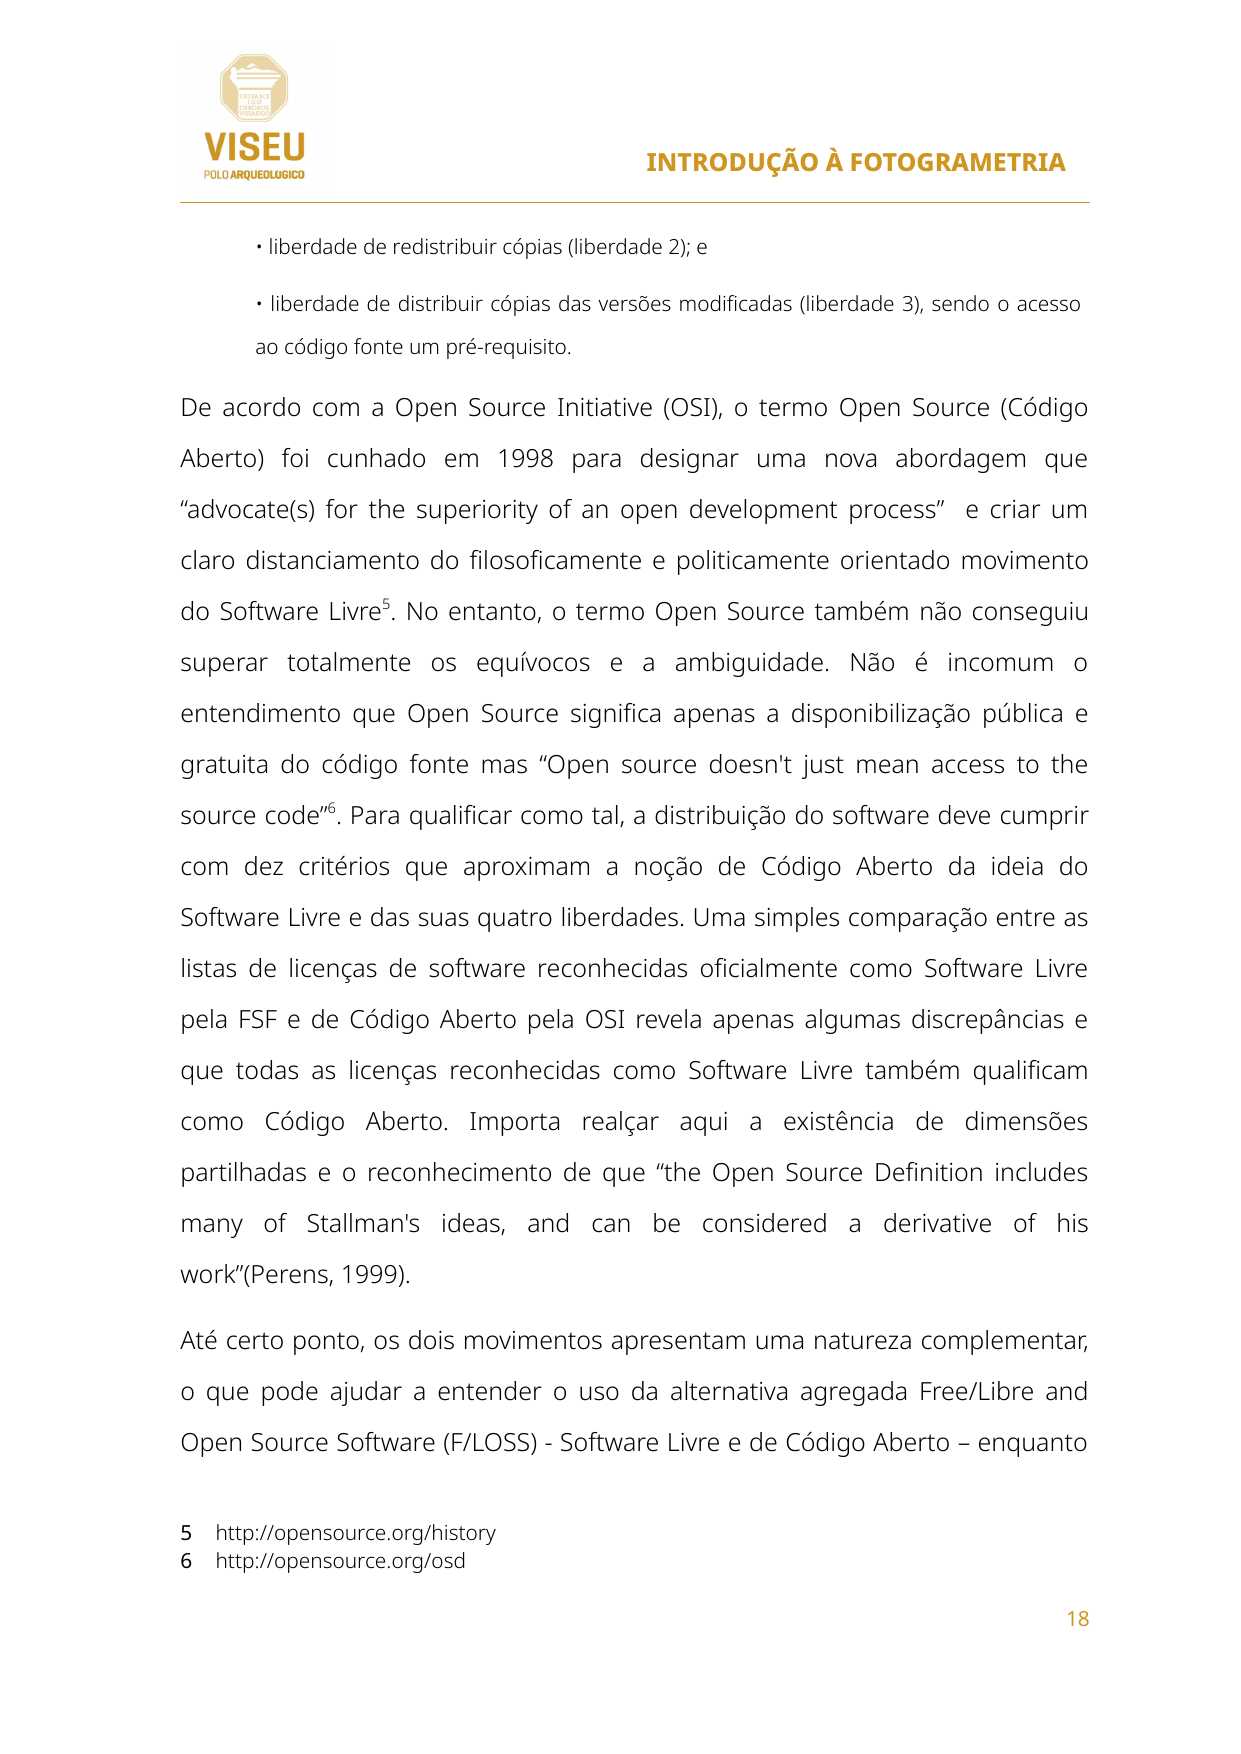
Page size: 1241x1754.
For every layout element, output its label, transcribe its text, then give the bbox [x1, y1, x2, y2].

text • liberdade de distribuir cópias das versões modificadas (liberdade 3), sendo o acesso ao código fonte um pré-requisito. [180, 289, 1090, 361]
text De acordo com a Open Source Initiative (OSI), o termo Open Source (Código Aberto) foi cunhado em 1998 para designar uma nova abordagem que “advocate(s) for the superiority of an open development process” e criar um claro distanciamento do filosoficamente e politicamente orientado movimento do Software Livre. No entanto, o termo Open Source também não conseguiu superar totalmente os equívocos e a ambiguidade. Não é incomum o entendimento que Open Source significa apenas a disponibilização pública e gratuita do código fonte mas “Open source doesn't just mean access to the source code”. Para qualificar como tal, a distribuição do software deve cumprir com dez critérios que aproximam a noção de Código Aberto da ideia do Software Livre e das suas quatro liberdades. Uma simples comparação entre as listas de licenças de software reconhecidas oficialmente como Software Livre pela FSF e de Código Aberto pela OSI revela apenas algumas discrepâncias e que todas as licenças reconhecidas como Software Livre também qualificam como Código Aberto. Importa realçar aqui a existência de dimensões partilhadas e o reconhecimento de que “the Open Source Definition includes many of Stallman's ideas, and can be considered a derivative of his work”(Perens, 1999). [180, 389, 1090, 1291]
text • liberdade de redistribuir cópias (liberdade 2); e [180, 232, 1090, 261]
text Até certo ponto, os dois movimentos apresentam uma natureza complementar, o que pode ajudar a entender o uso da alternativa agregada Free/Libre and Open Source Software (F/LOSS) - Software Livre e de Código Aberto – enquanto [180, 1323, 1090, 1459]
text http://opensource.org/history [180, 1518, 1090, 1547]
text http://opensource.org/osd [180, 1547, 1090, 1575]
